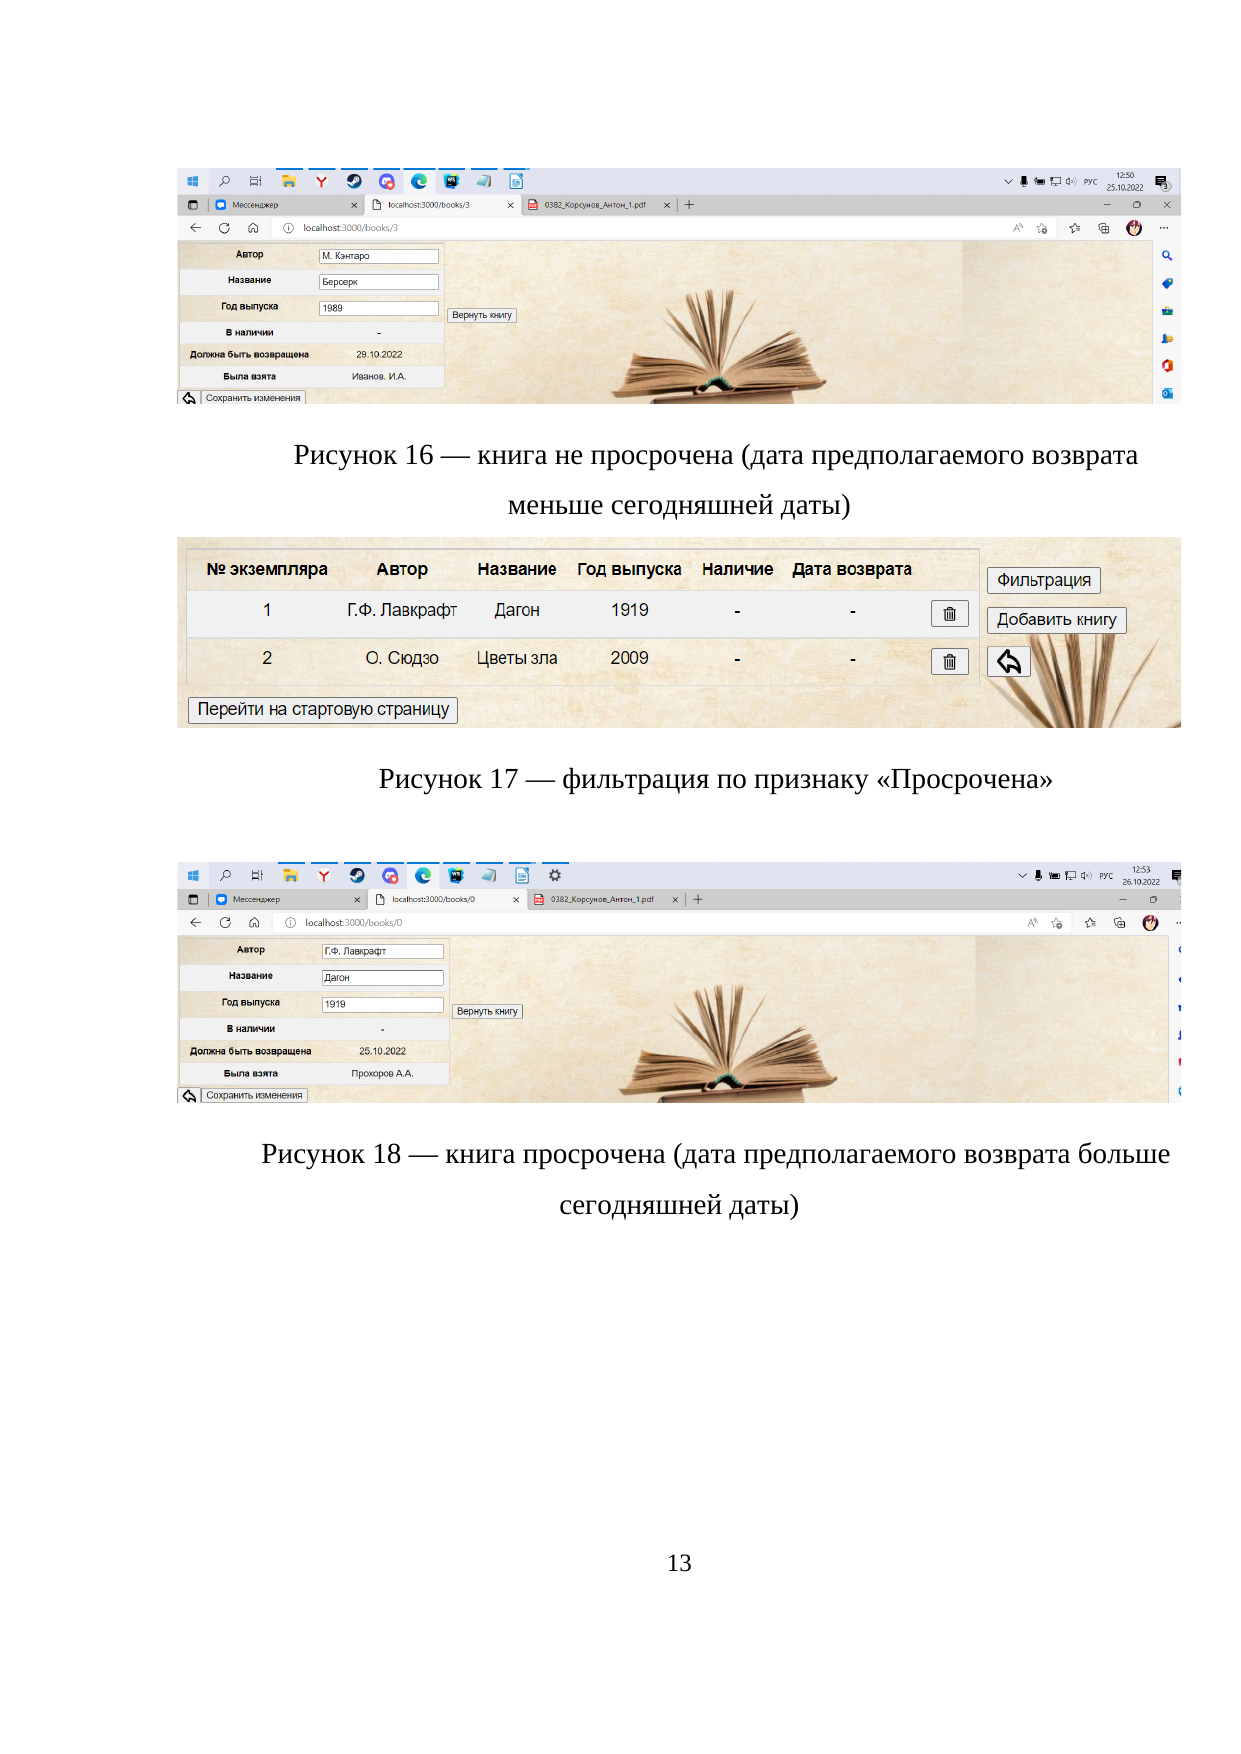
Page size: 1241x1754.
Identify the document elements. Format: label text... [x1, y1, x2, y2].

text Рисунок 18 — книга просрочена (дата предполагаемого возврата больше сегодняшней даты) [177, 1103, 1181, 1220]
picture [177, 537, 1182, 728]
picture [177, 168, 1182, 404]
text Рисунок 16 — книга не просрочена (дата предполагаемого возврата меньше сегодняшней даты) [177, 404, 1181, 521]
picture [177, 862, 1182, 1103]
text Рисунок 17 — фильтрация по признаку «Просрочена» [177, 728, 1181, 795]
